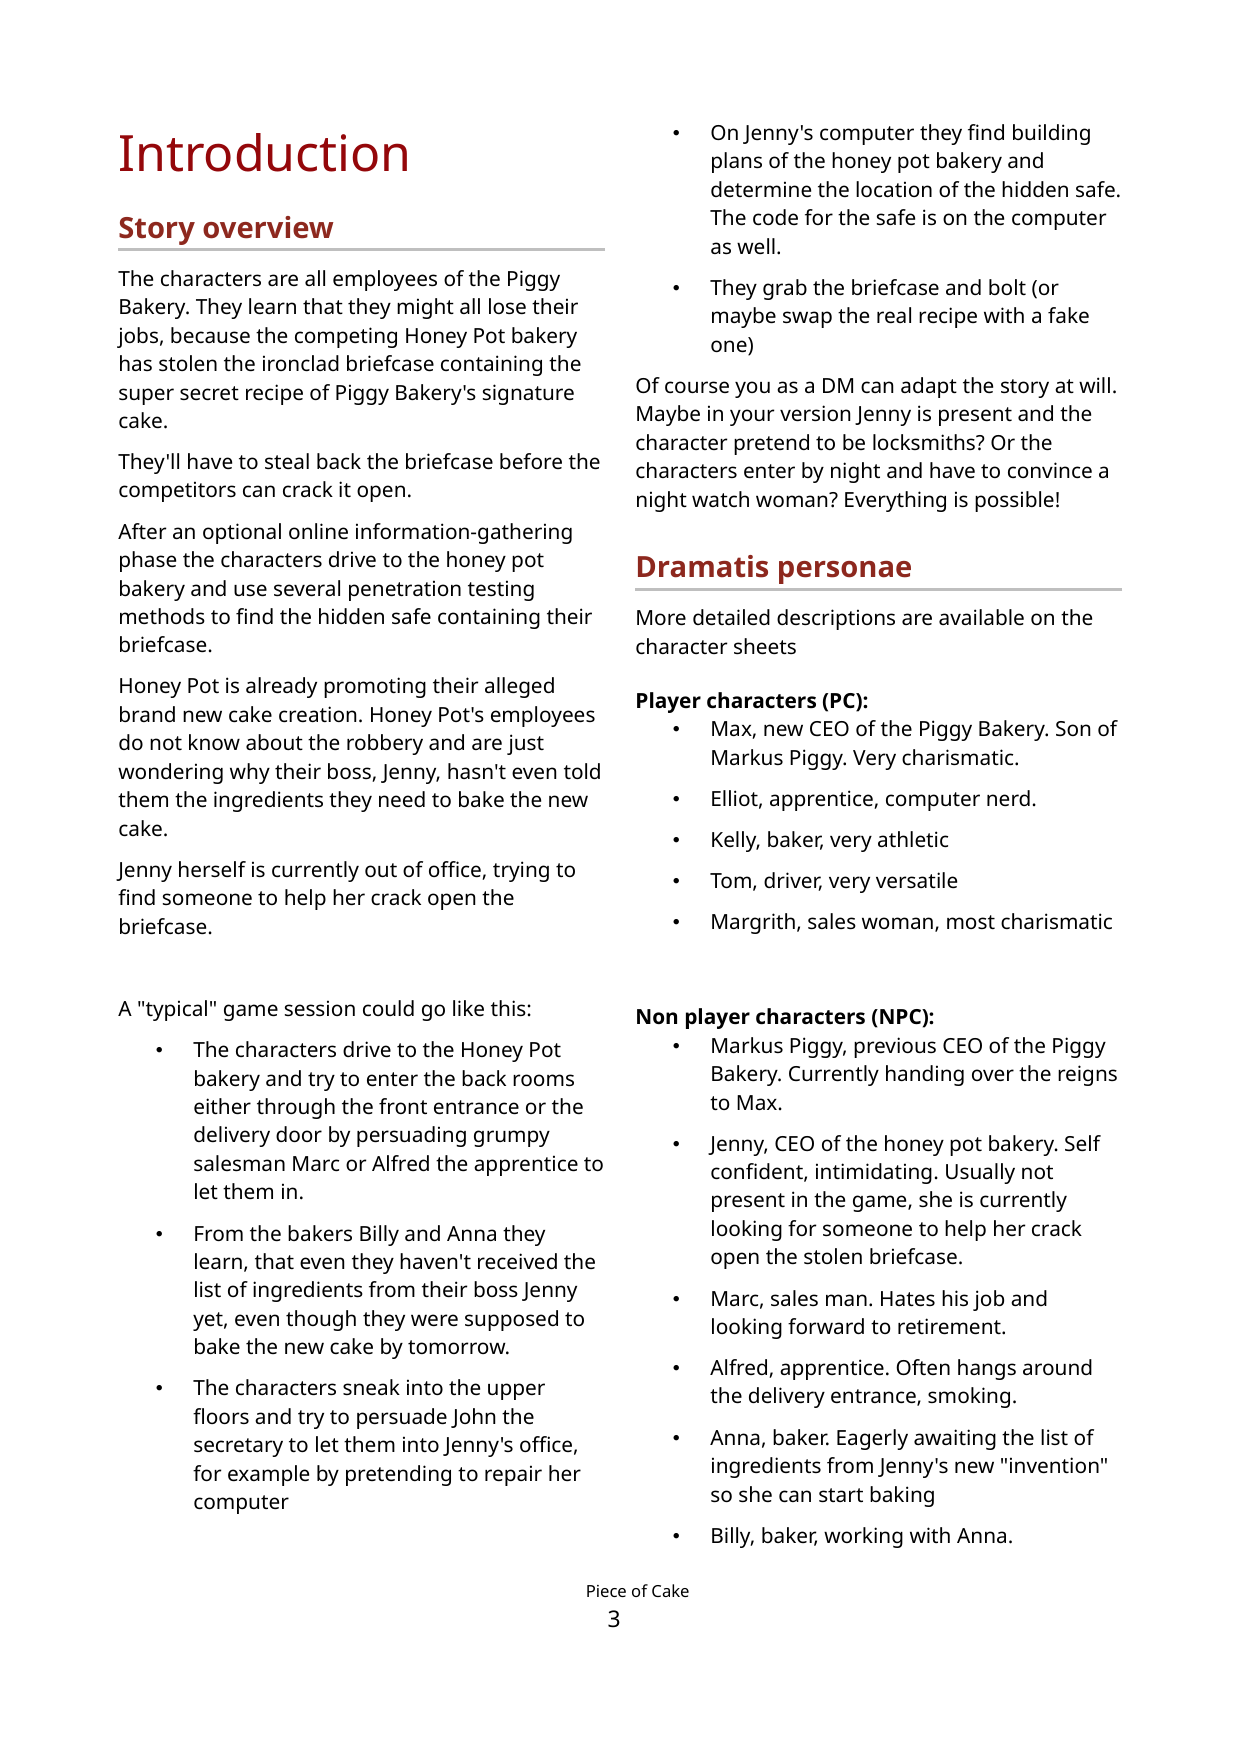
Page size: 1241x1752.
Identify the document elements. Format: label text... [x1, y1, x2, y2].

text Of course you as a DM can adapt the story at will. Maybe in your version Jenny is present and the character pretend to be locksmiths? Or the characters enter by night and have to convince a night watch woman? Everything is possible! [635, 371, 1122, 513]
subtitle Story overview [118, 207, 605, 248]
list Anna, baker. Eagerly awaiting the list of ingredients from Jenny's new "invention" so she can start baking [673, 1423, 1122, 1508]
text After an optional online information-gathering phase the characters drive to the honey pot bakery and use several penetration testing methods to find the hidden safe containing their briefcase. [118, 517, 605, 659]
list Jenny, CEO of the honey pot bakery. Self confident, intimidating. Usually not present in the game, she is currently looking for someone to help her crack open the stolen briefcase. [673, 1129, 1122, 1271]
list They grab the briefcase and bolt (or maybe swap the real recipe with a fake one) [673, 273, 1122, 358]
text The characters are all employees of the Piggy Bakery. They learn that they might all lose their jobs, because the competing Honey Pot bakery has stolen the ironclad briefcase containing the super secret recipe of Piggy Bakery's signature cake. [118, 264, 605, 434]
list Kelly, baker, very athletic [673, 825, 1122, 853]
text Honey Pot is already promoting their alleged brand new cake creation. Honey Pot's employees do not know about the robbery and are just wondering why their boss, Jenny, hasn't even told them the ingredients they need to bake the new cake. [118, 672, 605, 842]
list Elliot, apprentice, computer nerd. [673, 784, 1122, 812]
text They'll have to steal back the briefcase before the competitors can crack it open. [118, 447, 605, 504]
list Max, new CEO of the Piggy Bakery. Son of Markus Piggy. Very charismatic. [673, 714, 1122, 771]
list Markus Piggy, previous CEO of the Piggy Bakery. Currently handing over the reigns to Max. [673, 1031, 1122, 1116]
text Non player characters (NPC): [635, 1001, 1122, 1031]
list The characters sneak into the upper floors and try to persuade John the secretary to let them into Jenny's office, for example by pretending to repair her computer [156, 1373, 605, 1516]
text A "typical" game session could go like this: [118, 994, 605, 1023]
text More detailed descriptions are available on the character sheets [635, 603, 1122, 660]
list Margrith, sales woman, most charismatic [673, 907, 1122, 936]
text Jenny herself is currently out of office, trying to find someone to help her crack open the briefcase. [118, 855, 605, 940]
list Billy, baker, working with Anna. [673, 1521, 1122, 1549]
list Tom, driver, very versatile [673, 866, 1122, 894]
text Player characters (PC): [635, 684, 1122, 714]
list On Jenny's computer they find building plans of the honey pot bakery and determine the location of the hidden safe. The code for the safe is on the computer as well. [673, 118, 1122, 260]
list The characters drive to the Honey Pot bakery and try to enter the back rooms either through the front entrance or the delivery door by persuading grumpy salesman Marc or Alfred the apprentice to let them in. [156, 1035, 605, 1206]
list Marc, sales man. Hates his job and looking forward to retirement. [673, 1284, 1122, 1341]
list From the bakers Billy and Anna they learn, that even they haven't received the list of ingredients from their boss Jenny yet, even though they were supposed to bake the new cake by tomorrow. [156, 1219, 605, 1361]
list Alfred, apprentice. Often hangs around the delivery entrance, smoking. [673, 1353, 1122, 1410]
title Introduction [118, 118, 605, 186]
subtitle Dramatis personae [635, 547, 1122, 588]
